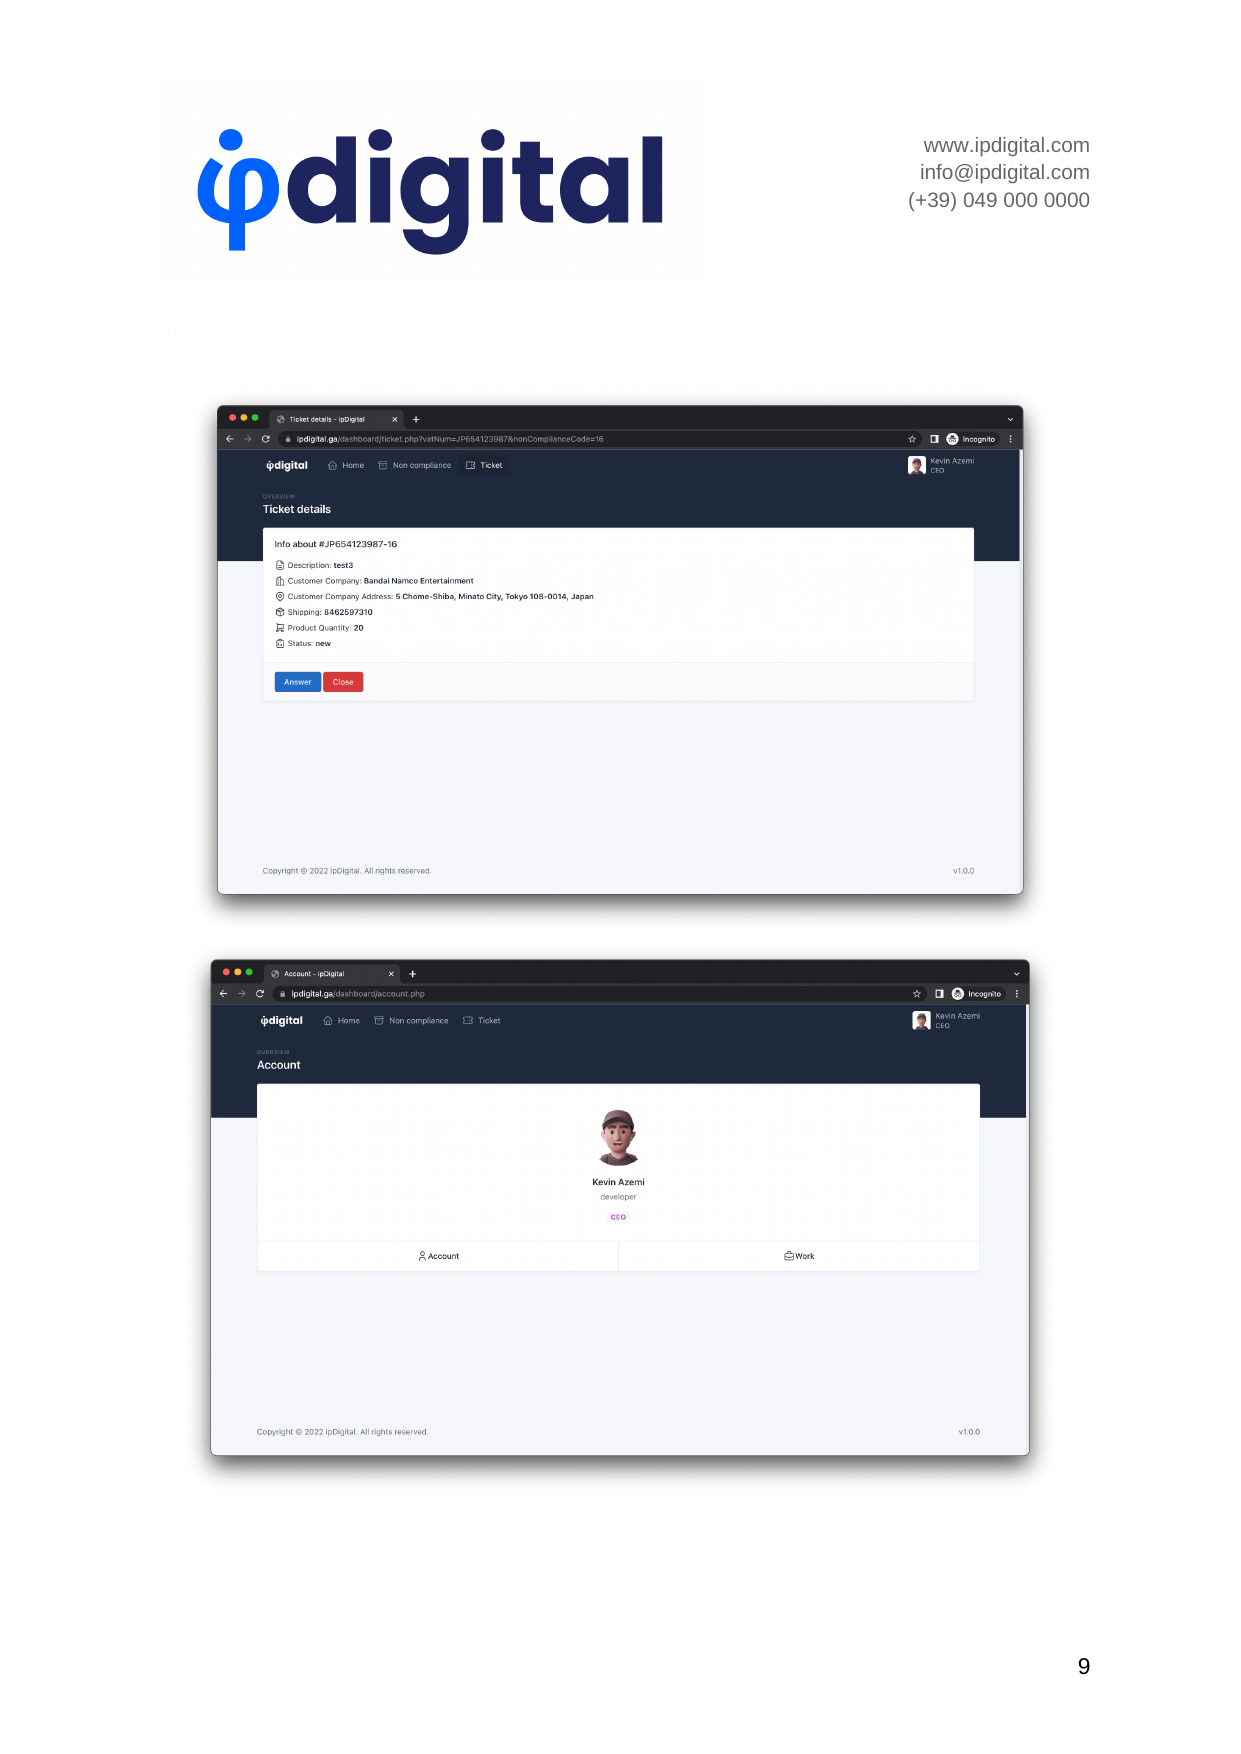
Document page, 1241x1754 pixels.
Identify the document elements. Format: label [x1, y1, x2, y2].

picture [186, 384, 1054, 935]
picture [153, 78, 709, 285]
picture [179, 938, 1061, 1497]
